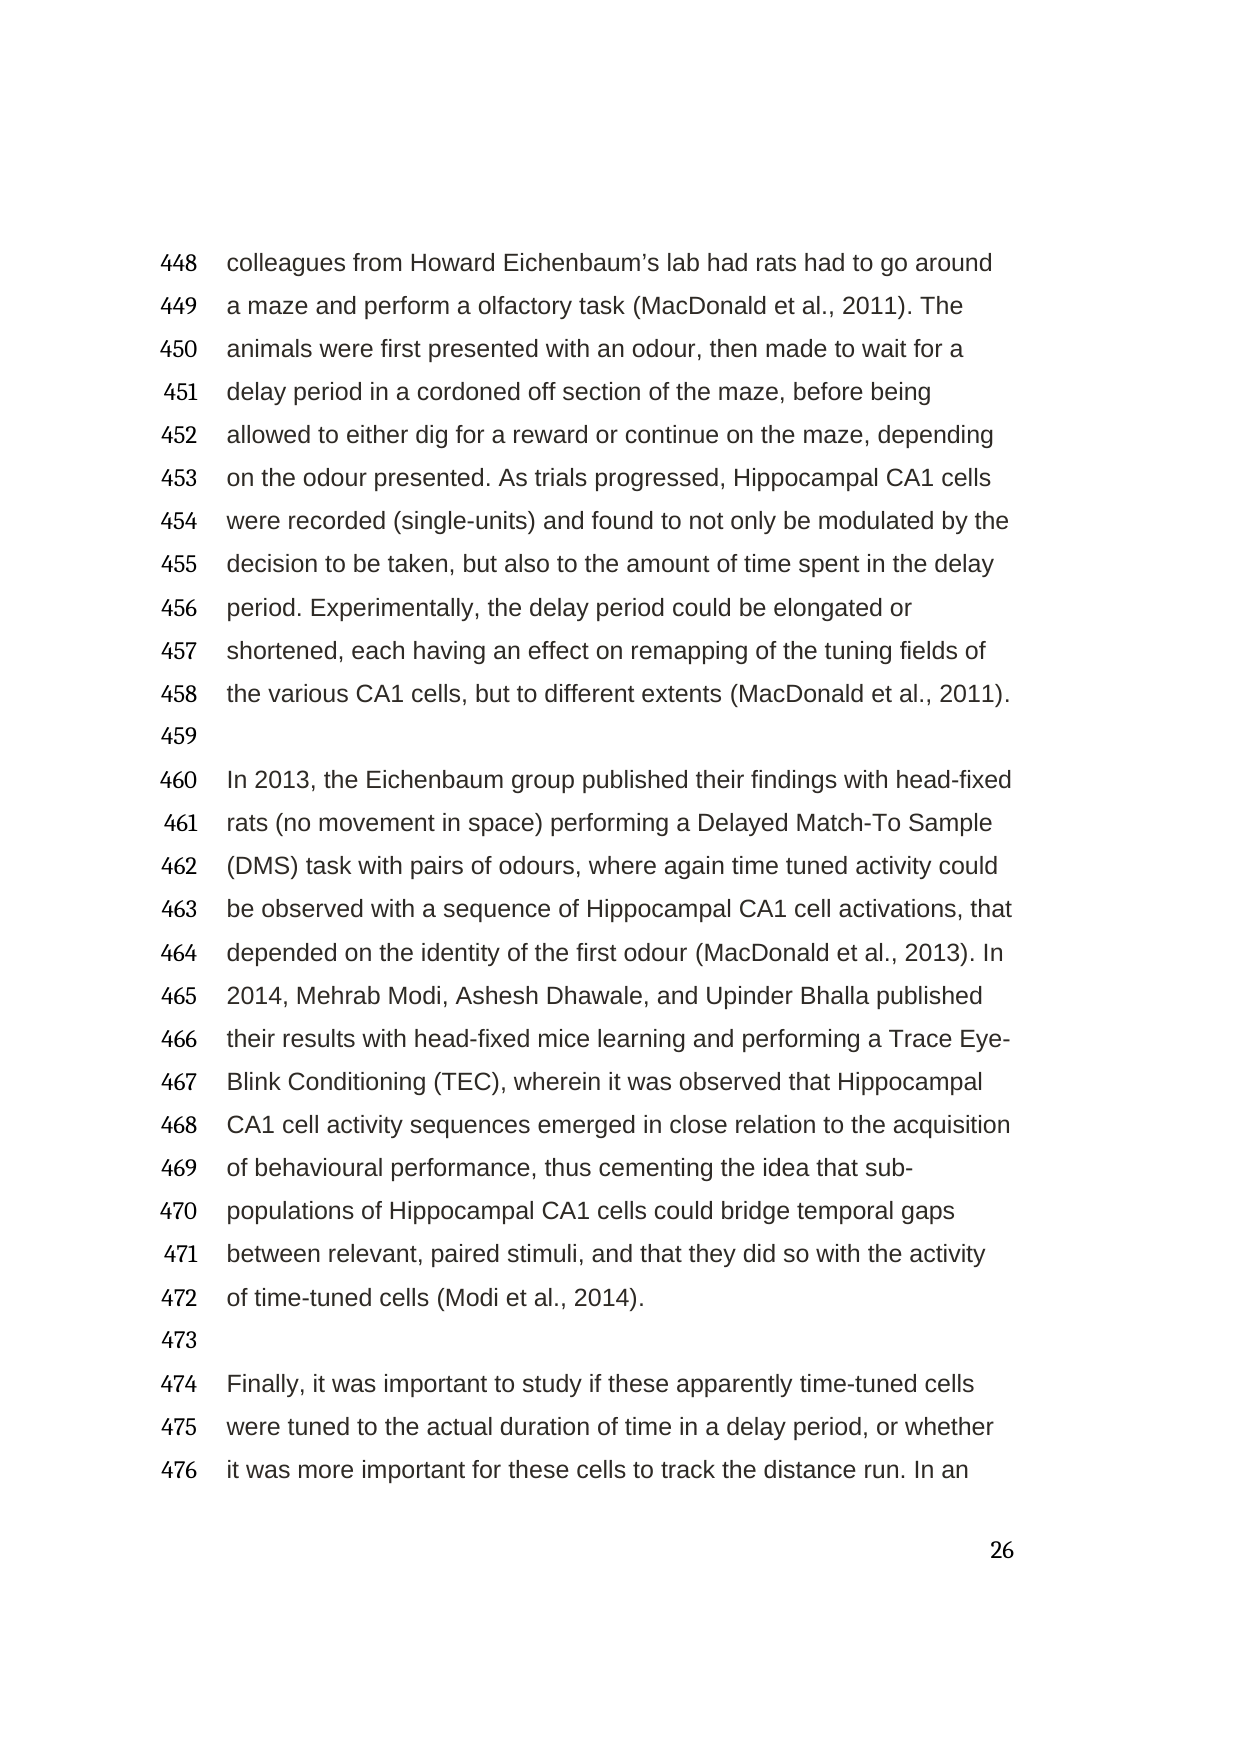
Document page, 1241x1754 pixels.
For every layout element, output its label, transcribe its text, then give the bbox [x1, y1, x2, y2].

text In 2013, the Eichenbaum group published their findings with head-fixed rats (no movement in space) performing a Delayed Match-To Sample (DMS) task with pairs of odours, where again time tuned activity could be observed with a sequence of Hippocampal CA1 cell activations, that depended on the identity of the first odour (MacDonald et al., 2013). In 2014, Mehrab Modi, Ashesh Dhawale, and Upinder Bhalla published their results with head-fixed mice learning and performing a Trace Eye-Blink Conditioning (TEC), wherein it was observed that Hippocampal CA1 cell activity sequences emerged in close relation to the acquisition of behavioural performance, thus cementing the idea that sub-populations of Hippocampal CA1 cells could bridge temporal gaps between relevant, paired stimuli, and that they did so with the activity of time-tuned cells (Modi et al., 2014)⁠. [226, 765, 1014, 1311]
text Finally, it was important to study if these apparently time-tuned cells were tuned to the actual duration of time in a delay period, or whether it was more important for these cells to track the distance run. In an [226, 1369, 1014, 1484]
text colleagues from Howard Eichenbaum’s lab had rats had to go around a maze and perform a olfactory task (MacDonald et al., 2011)⁠. The animals were first presented with an odour, then made to wait for a delay period in a cordoned off section of the maze, before being allowed to either dig for a reward or continue on the maze, depending on the odour presented. As trials progressed, Hippocampal CA1 cells were recorded (single-units) and found to not only be modulated by the decision to be taken, but also to the amount of time spent in the delay period. Experimentally, the delay period could be elongated or shortened, each having an effect on remapping of the tuning fields of the various CA1 cells, but to different extents (MacDonald et al., 2011)⁠. [226, 248, 1014, 708]
